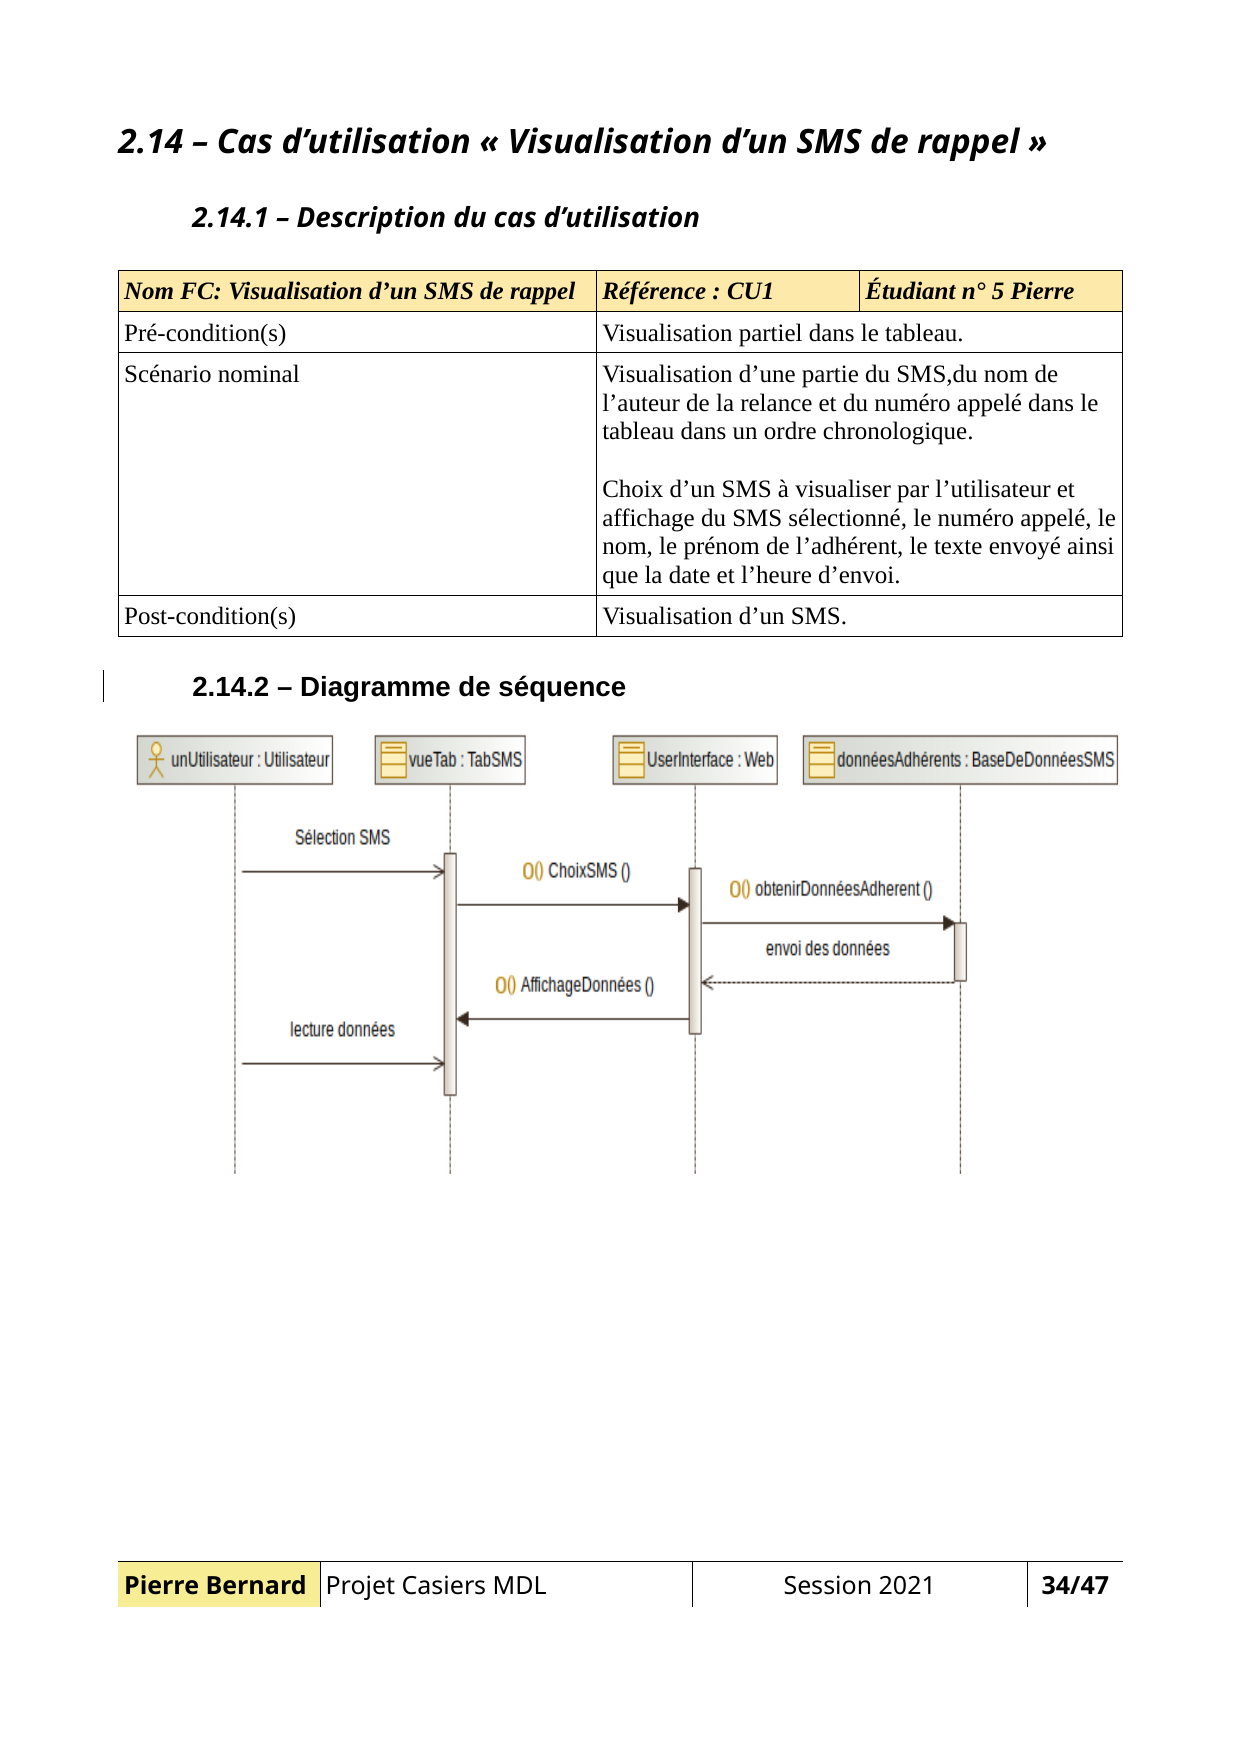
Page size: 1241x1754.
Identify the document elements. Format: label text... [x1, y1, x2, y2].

table_cell Visualisation d’un SMS. [597, 596, 1122, 636]
table_cell Visualisation d’une partie du SMS,du nom de l’auteur de la relance et du numéro appelé dans le tableau dans un ordre chronologique. Choix d’un SMS à visualiser par l’utilisateur et affichage du SMS sélectionné, le numéro appelé, le nom, le prénom de l’adhérent, le texte envoyé ainsi que la date et l’heure d’envoi. [597, 353, 1122, 595]
subtitle 2.14.1 – Description du cas d’utilisation [118, 198, 1122, 236]
table_cell Scénario nominal [119, 353, 596, 595]
picture [126, 719, 1130, 1174]
table_cell Pré-condition(s) [119, 312, 596, 352]
table_cell Visualisation partiel dans le tableau. [597, 312, 1122, 352]
subtitle 2.14 – Cas d’utilisation « Visualisation d’un SMS de rappel » [118, 118, 1122, 164]
table_header Référence : CU1 [597, 271, 859, 311]
subtitle 2.14.2 – Diagramme de séquence [118, 670, 1122, 702]
table_header Étudiant n° 5 Pierre [860, 271, 1122, 311]
table_cell Post-condition(s) [119, 596, 596, 636]
table_header Nom FC: Visualisation d’un SMS de rappel [119, 271, 596, 311]
